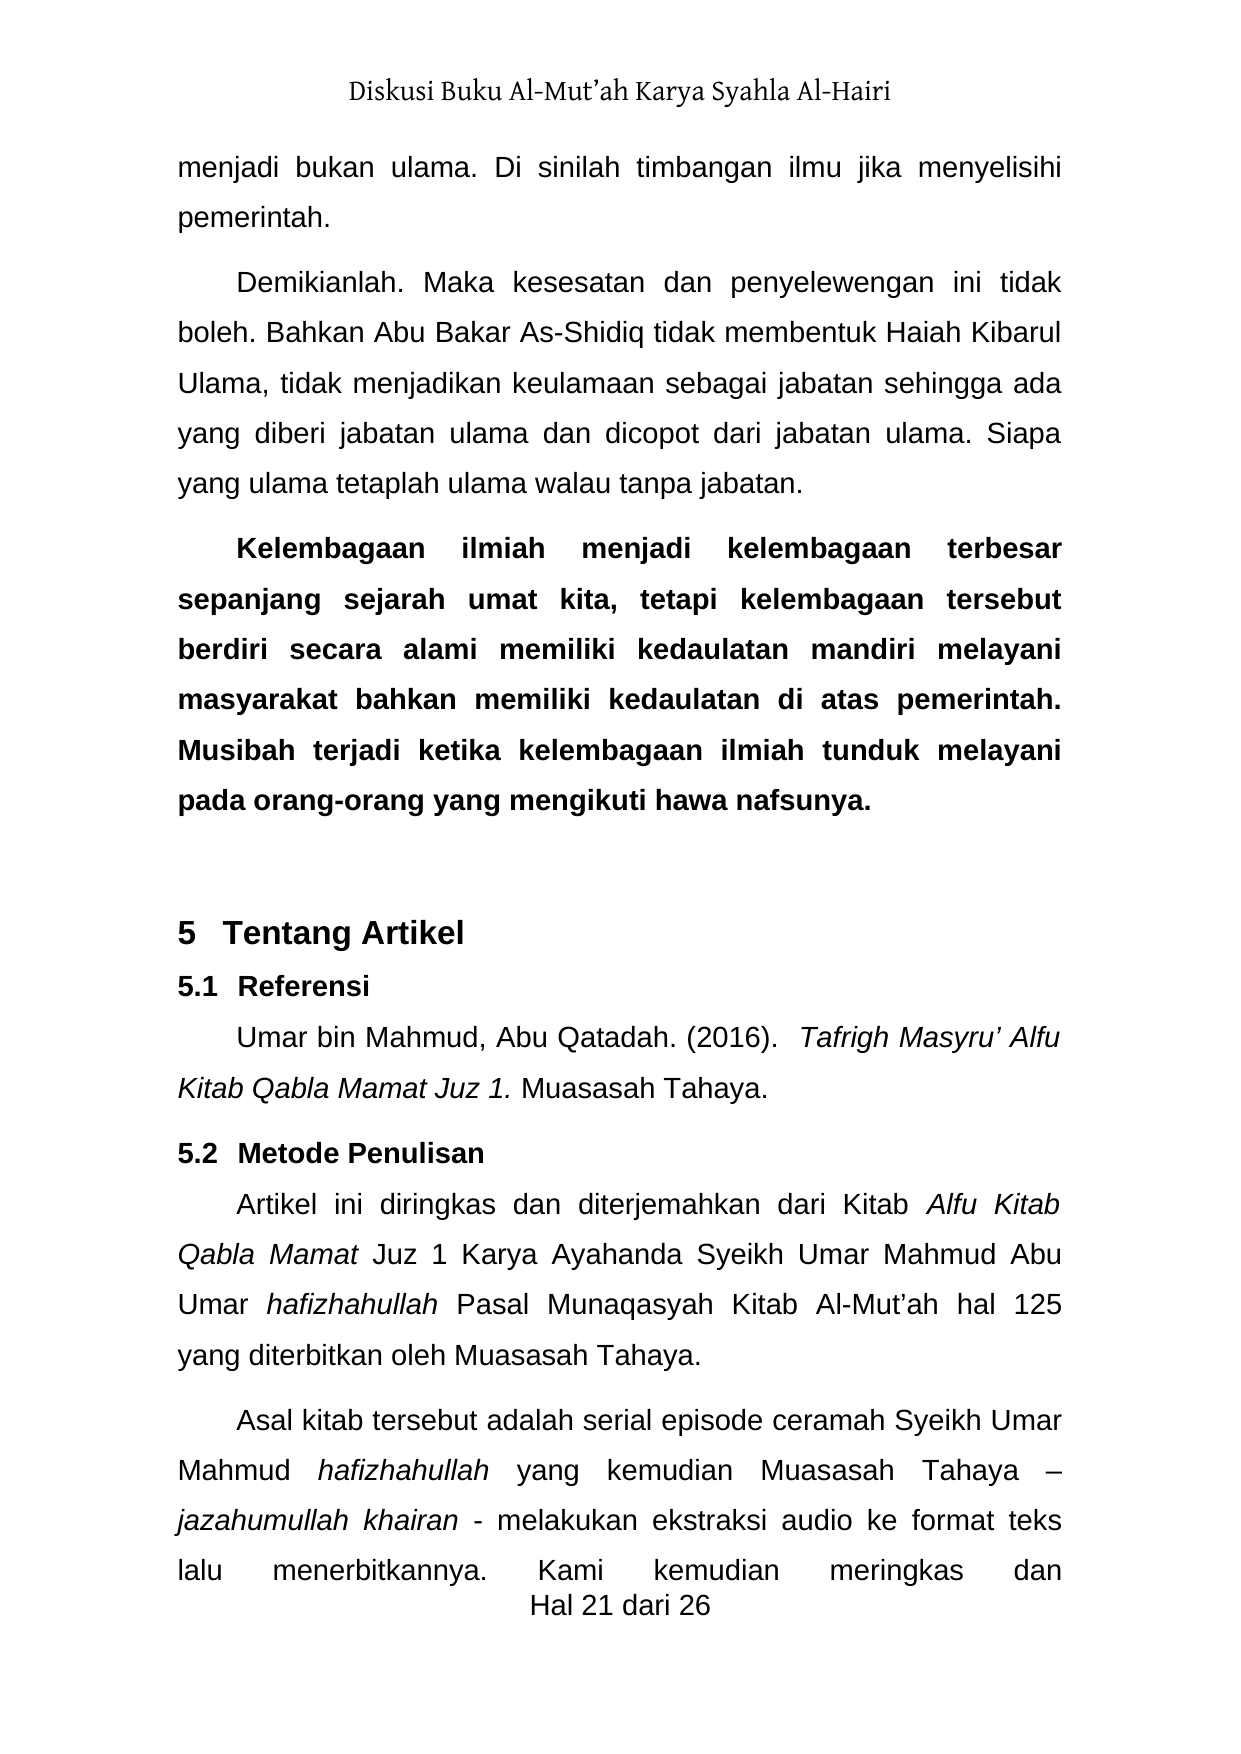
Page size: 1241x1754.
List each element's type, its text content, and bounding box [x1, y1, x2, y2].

text Artikel ini diringkas dan diterjemahkan dari Kitab Alfu Kitab Qabla Mamat Juz 1 Karya Ayahanda Syeikh Umar Mahmud Abu Umar hafizhahullah Pasal Munaqasyah Kitab Al-Mut’ah hal 125 yang diterbitkan oleh Muasasah Tahaya. [177, 1187, 1063, 1371]
subtitle Tentang Artikel [177, 913, 1063, 951]
text Umar bin Mahmud, Abu Qatadah. (2016). Tafrigh Masyru’ Alfu Kitab Qabla Mamat Juz 1. Muasasah Tahaya. [177, 1020, 1063, 1104]
text Asal kitab tersebut adalah serial episode ceramah Syeikh Umar Mahmud hafizhahullah yang kemudian Muasasah Tahaya – jazahumullah khairan - melakukan ekstraksi audio ke format teks lalu menerbitkannya. Kami kemudian meringkas dan [177, 1402, 1063, 1587]
text Demikianlah. Maka kesesatan dan penyelewengan ini tidak boleh. Bahkan Abu Bakar As-Shidiq tidak membentuk Haiah Kibarul Ulama, tidak menjadikan keulamaan sebagai jabatan sehingga ada yang diberi jabatan ulama dan dicopot dari jabatan ulama. Siapa yang ulama tetaplah ulama walau tanpa jabatan. [177, 265, 1063, 500]
subtitle Metode Penulisan [177, 1136, 1063, 1169]
text Kelembagaan ilmiah menjadi kelembagaan terbesar sepanjang sejarah umat kita, tetapi kelembagaan tersebut berdiri secara alami memiliki kedaulatan mandiri melayani masyarakat bahkan memiliki kedaulatan di atas pemerintah. Musibah terjadi ketika kelembagaan ilmiah tunduk melayani pada orang-orang yang mengikuti hawa nafsunya. [177, 531, 1063, 816]
text menjadi bukan ulama. Di sinilah timbangan ilmu jika menyelisihi pemerintah. [177, 150, 1063, 234]
subtitle Referensi [177, 969, 1063, 1003]
